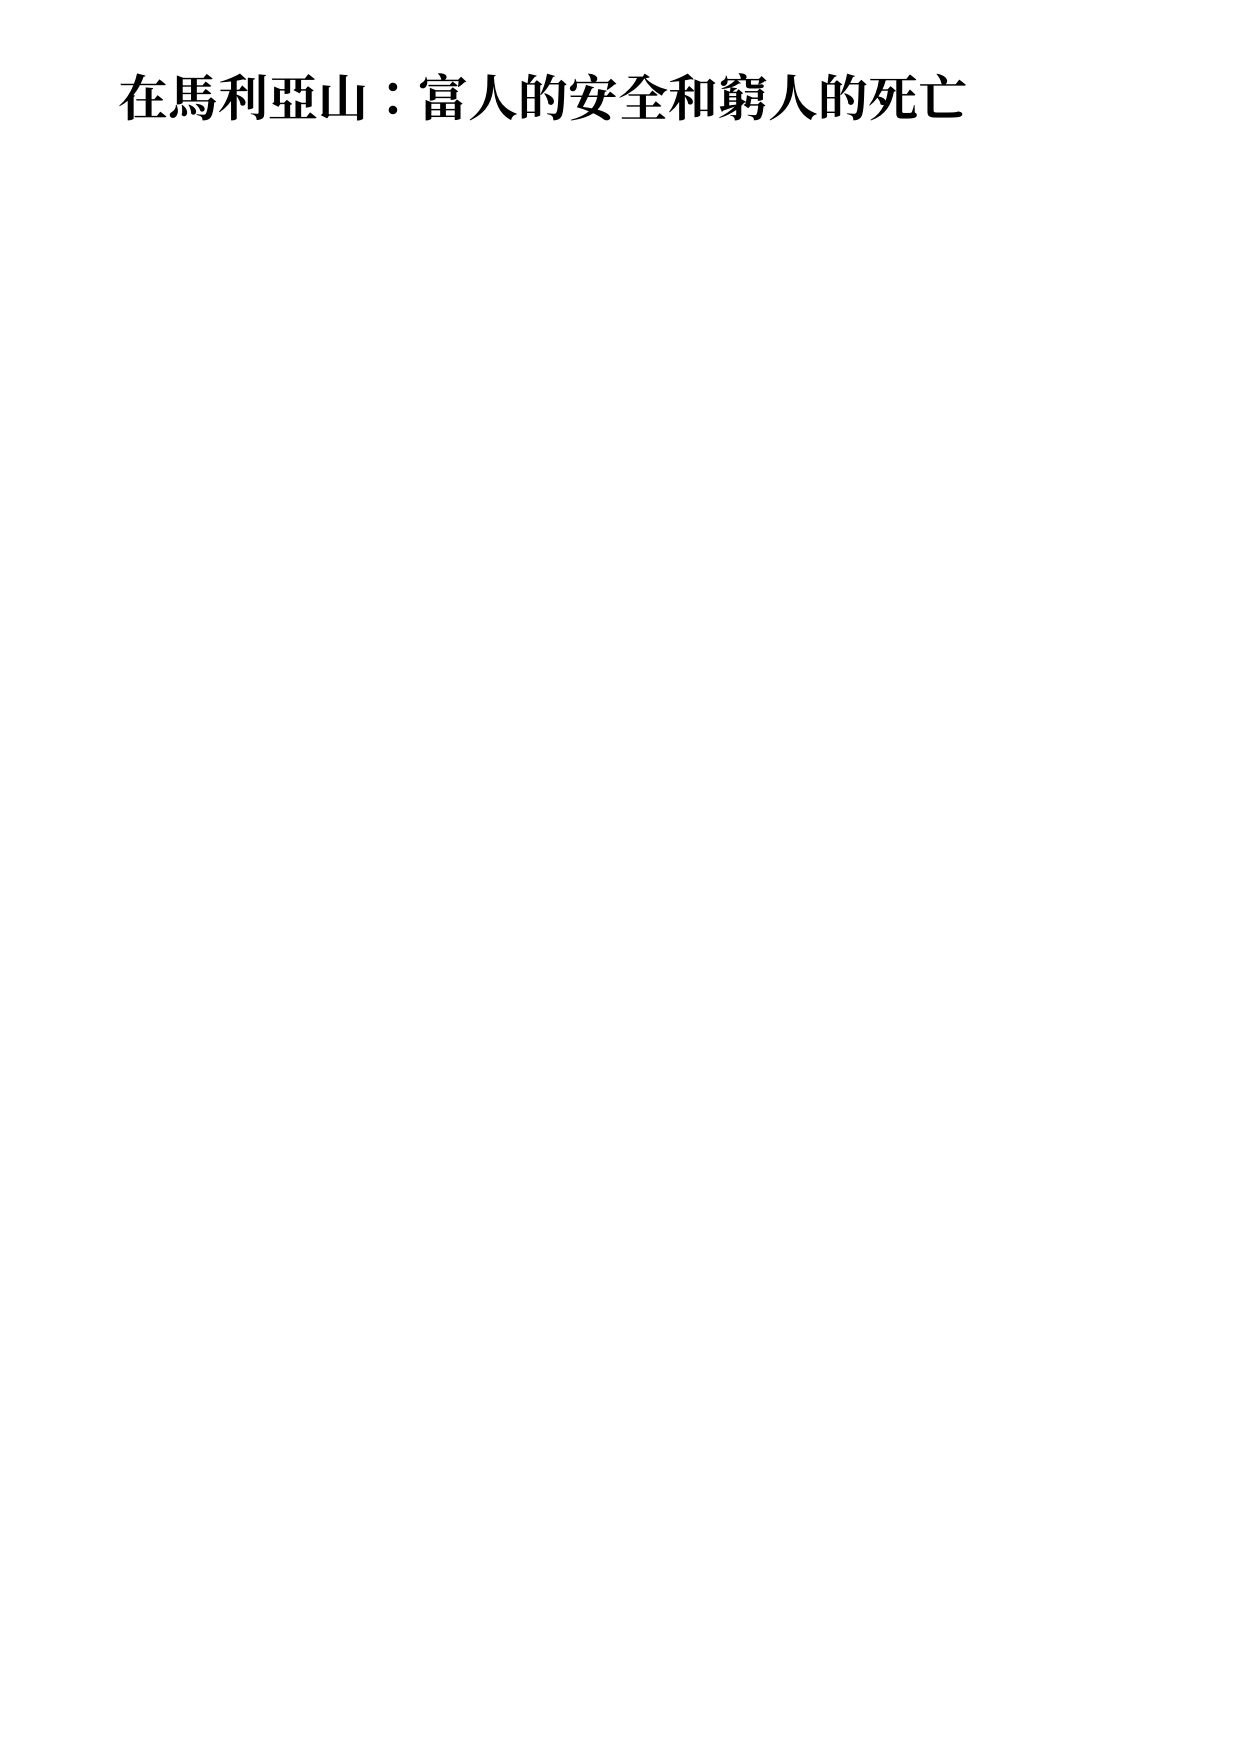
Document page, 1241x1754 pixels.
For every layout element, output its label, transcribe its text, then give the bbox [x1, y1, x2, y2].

subtitle 在馬利亞山：富人的安全和窮人的死亡 [118, 59, 1181, 131]
